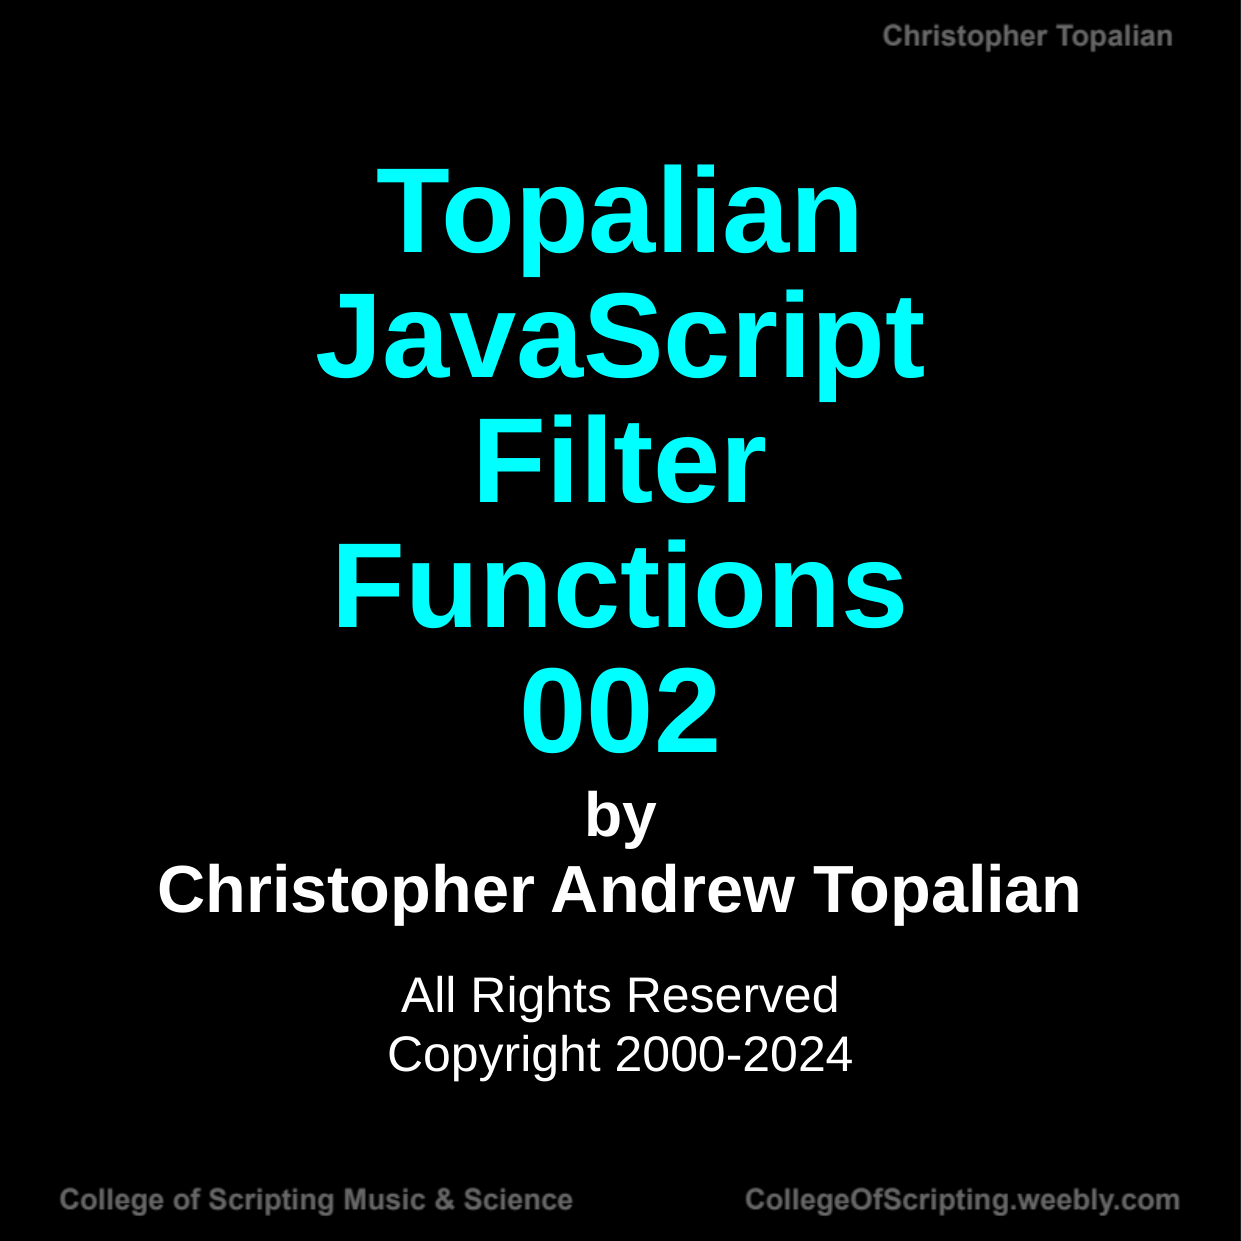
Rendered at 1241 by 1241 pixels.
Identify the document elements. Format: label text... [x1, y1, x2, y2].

text JavaScript [75, 278, 1166, 403]
text Topalian [75, 153, 1166, 278]
text by [75, 778, 1166, 849]
text Filter [75, 403, 1166, 528]
text Copyright 2000-2024 [75, 1023, 1166, 1082]
text All Rights Reserved [75, 964, 1166, 1023]
text Functions [75, 528, 1166, 653]
text Christopher Andrew Topalian [75, 849, 1166, 926]
text 002 [75, 653, 1166, 778]
